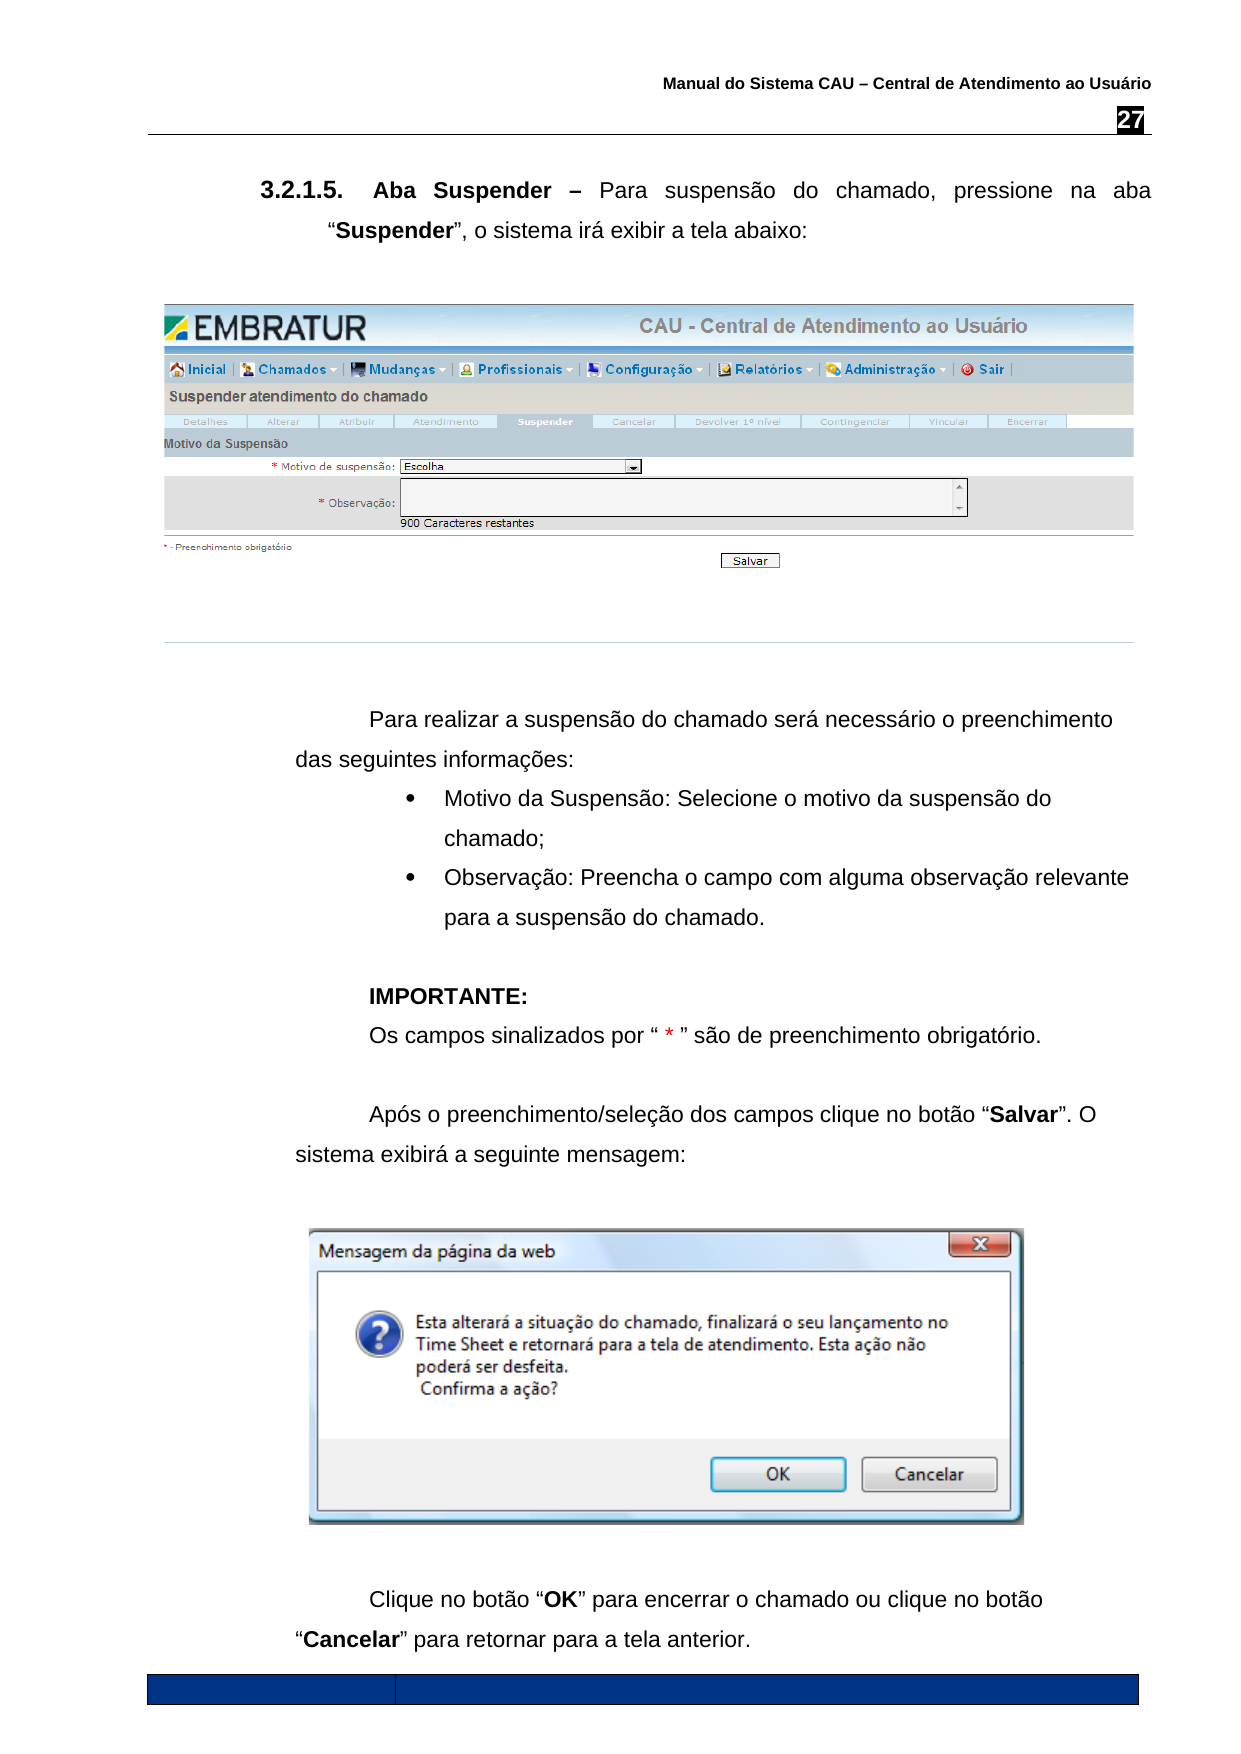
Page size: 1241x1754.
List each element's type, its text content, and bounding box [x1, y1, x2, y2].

text IMPORTANTE: [295, 983, 1152, 1009]
picture [164, 304, 1134, 645]
text Para realizar a suspensão do chamado será necessário o preenchimento das seguintes informações: [295, 706, 1152, 772]
list Motivo da Suspensão: Selecione o motivo da suspensão do chamado; [406, 785, 1152, 851]
text Os campos sinalizados por “ * ” são de preenchimento obrigatório. [295, 1022, 1152, 1049]
text Após o preenchimento/seleção dos campos clique no botão “Salvar”. O sistema exibirá a seguinte mensagem: [295, 1101, 1152, 1167]
picture [308, 1228, 1025, 1525]
text Clique no botão “OK” para encerrar o chamado ou clique no botão “Cancelar” para retornar para a tela anterior. [295, 1586, 1152, 1652]
list Aba Suspender – Para suspensão do chamado, pressione na aba “Suspender”, o sistema irá exibir a tela abaixo: [260, 175, 1152, 243]
list Observação: Preencha o campo com alguma observação relevante para a suspensão do chamado. [406, 864, 1152, 930]
